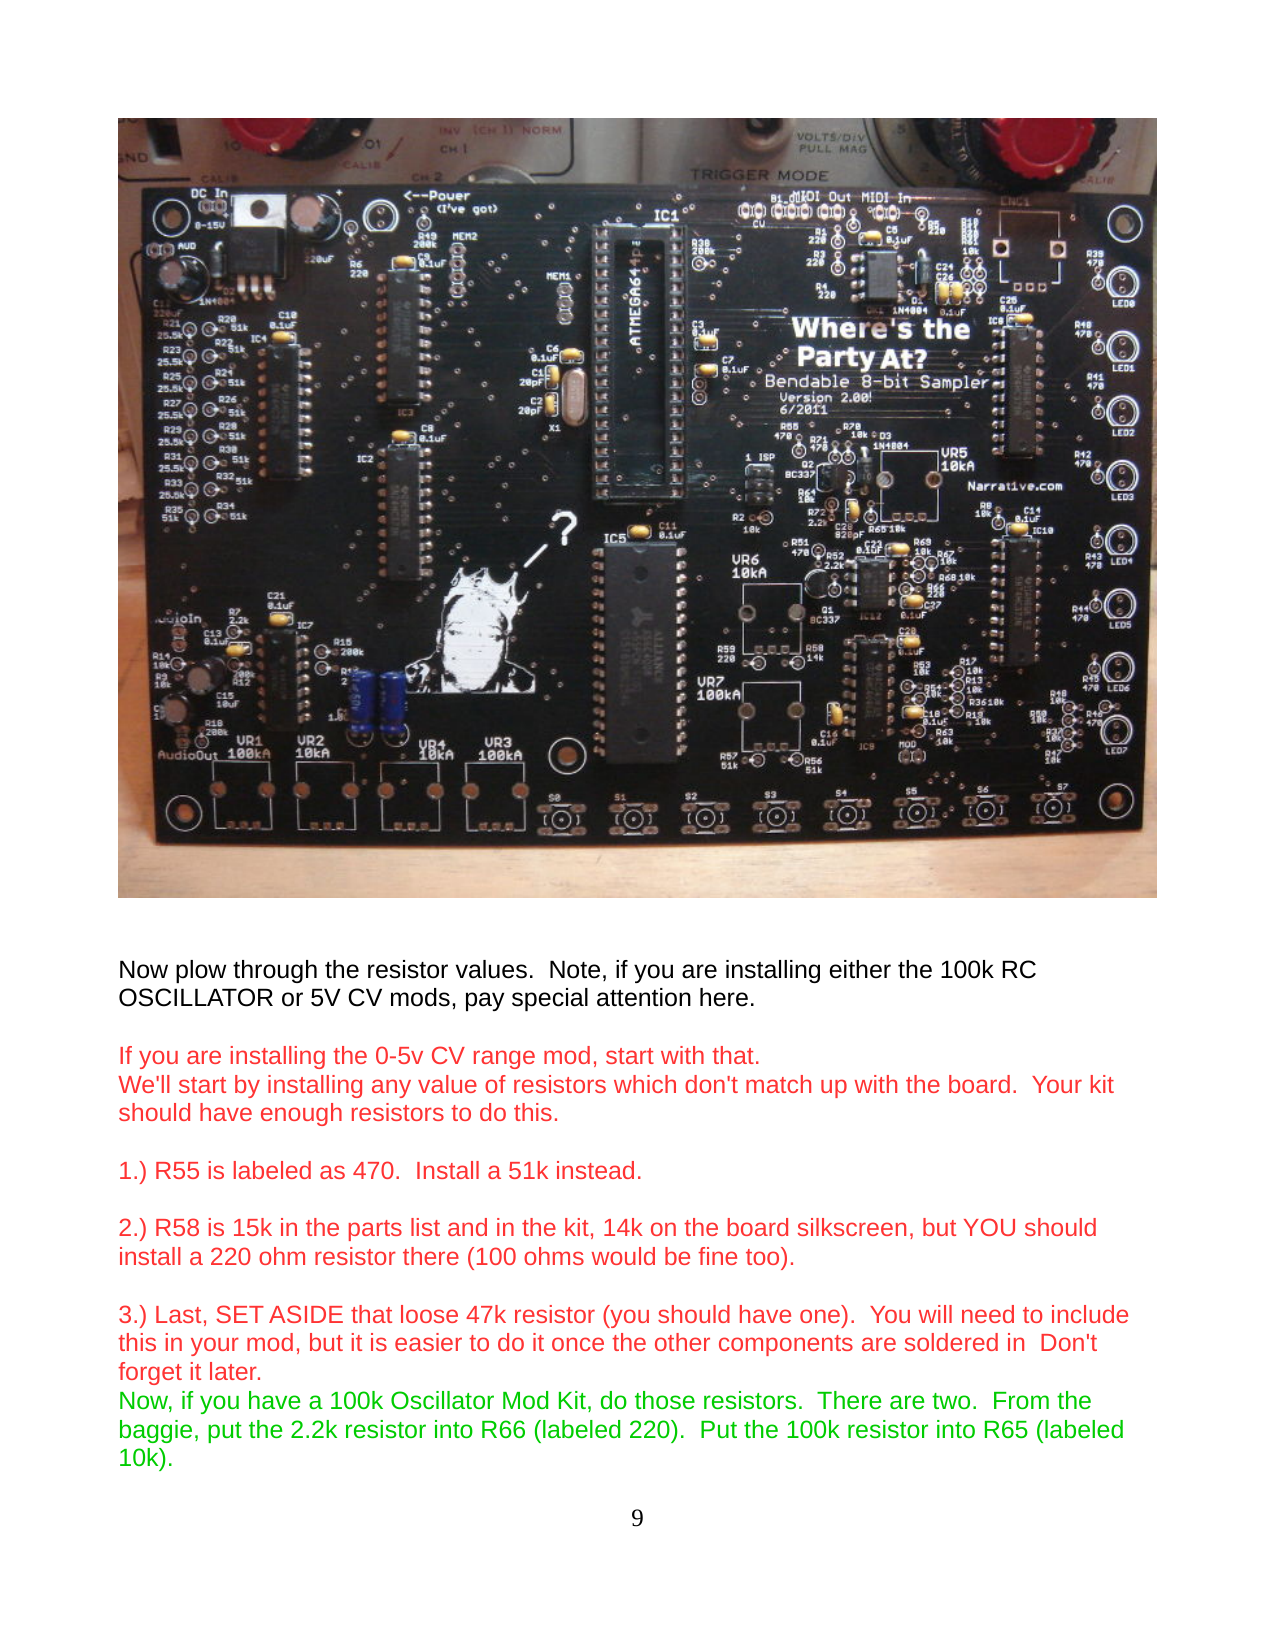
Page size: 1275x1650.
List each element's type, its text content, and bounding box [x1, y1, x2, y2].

text 1.) R55 is labeled as 470. Install a 51k instead. [118, 1156, 1157, 1185]
text 2.) R58 is 15k in the parts list and in the kit, 14k on the board silkscreen, but YOU should install a 220 ohm resistor there (100 ohms would be fine too). [118, 1213, 1157, 1271]
picture [118, 118, 1157, 898]
text We'll start by installing any value of resistors which don't match up with the board. Your kit should have enough resistors to do this. [118, 1070, 1157, 1127]
text Now, if you have a 100k Oscillator Mod Kit, do those resistors. There are two. From the baggie, put the 2.2k resistor into R66 (labeled 220). Put the 100k resistor into R65 (labeled 10k). [118, 1386, 1157, 1472]
text 3.) Last, SET ASIDE that loose 47k resistor (you should have one). You will need to include this in your mod, but it is easier to do it once the other components are soldered in Don't forget it later. [118, 1300, 1157, 1386]
text Now plow through the resistor values. Note, if you are installing either the 100k RC OSCILLATOR or 5V CV mods, pay special attention here. [118, 955, 1157, 1012]
text If you are installing the 0-5v CV range mod, start with that. [118, 1041, 1157, 1070]
